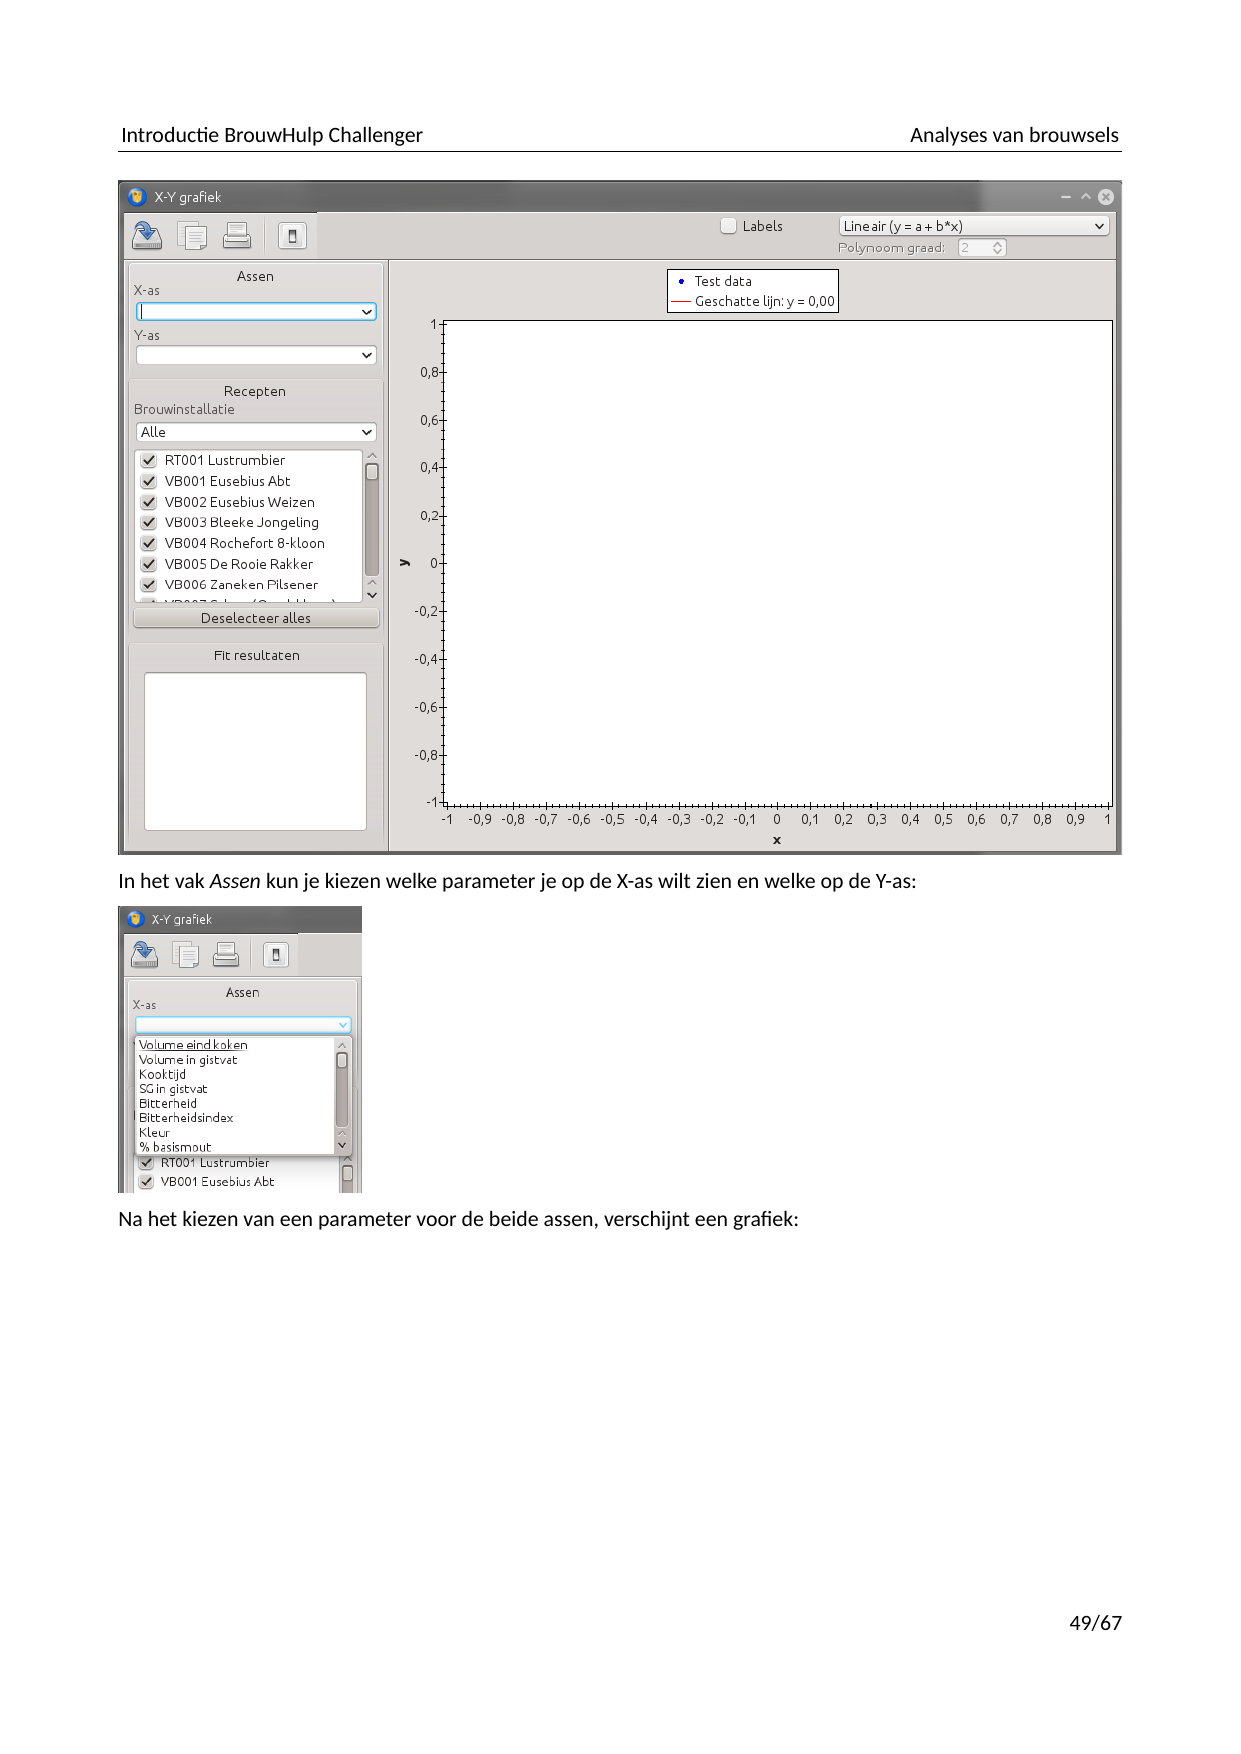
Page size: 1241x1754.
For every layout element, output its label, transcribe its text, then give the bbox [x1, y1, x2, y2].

text Na het kiezen van een parameter voor de beide assen, verschijnt een grafiek: [118, 1205, 1122, 1232]
picture [118, 180, 1123, 855]
text In het vak Assen kun je kiezen welke parameter je op de X-as wilt zien en welke op de Y-as: [118, 867, 1122, 893]
picture [118, 906, 362, 1193]
